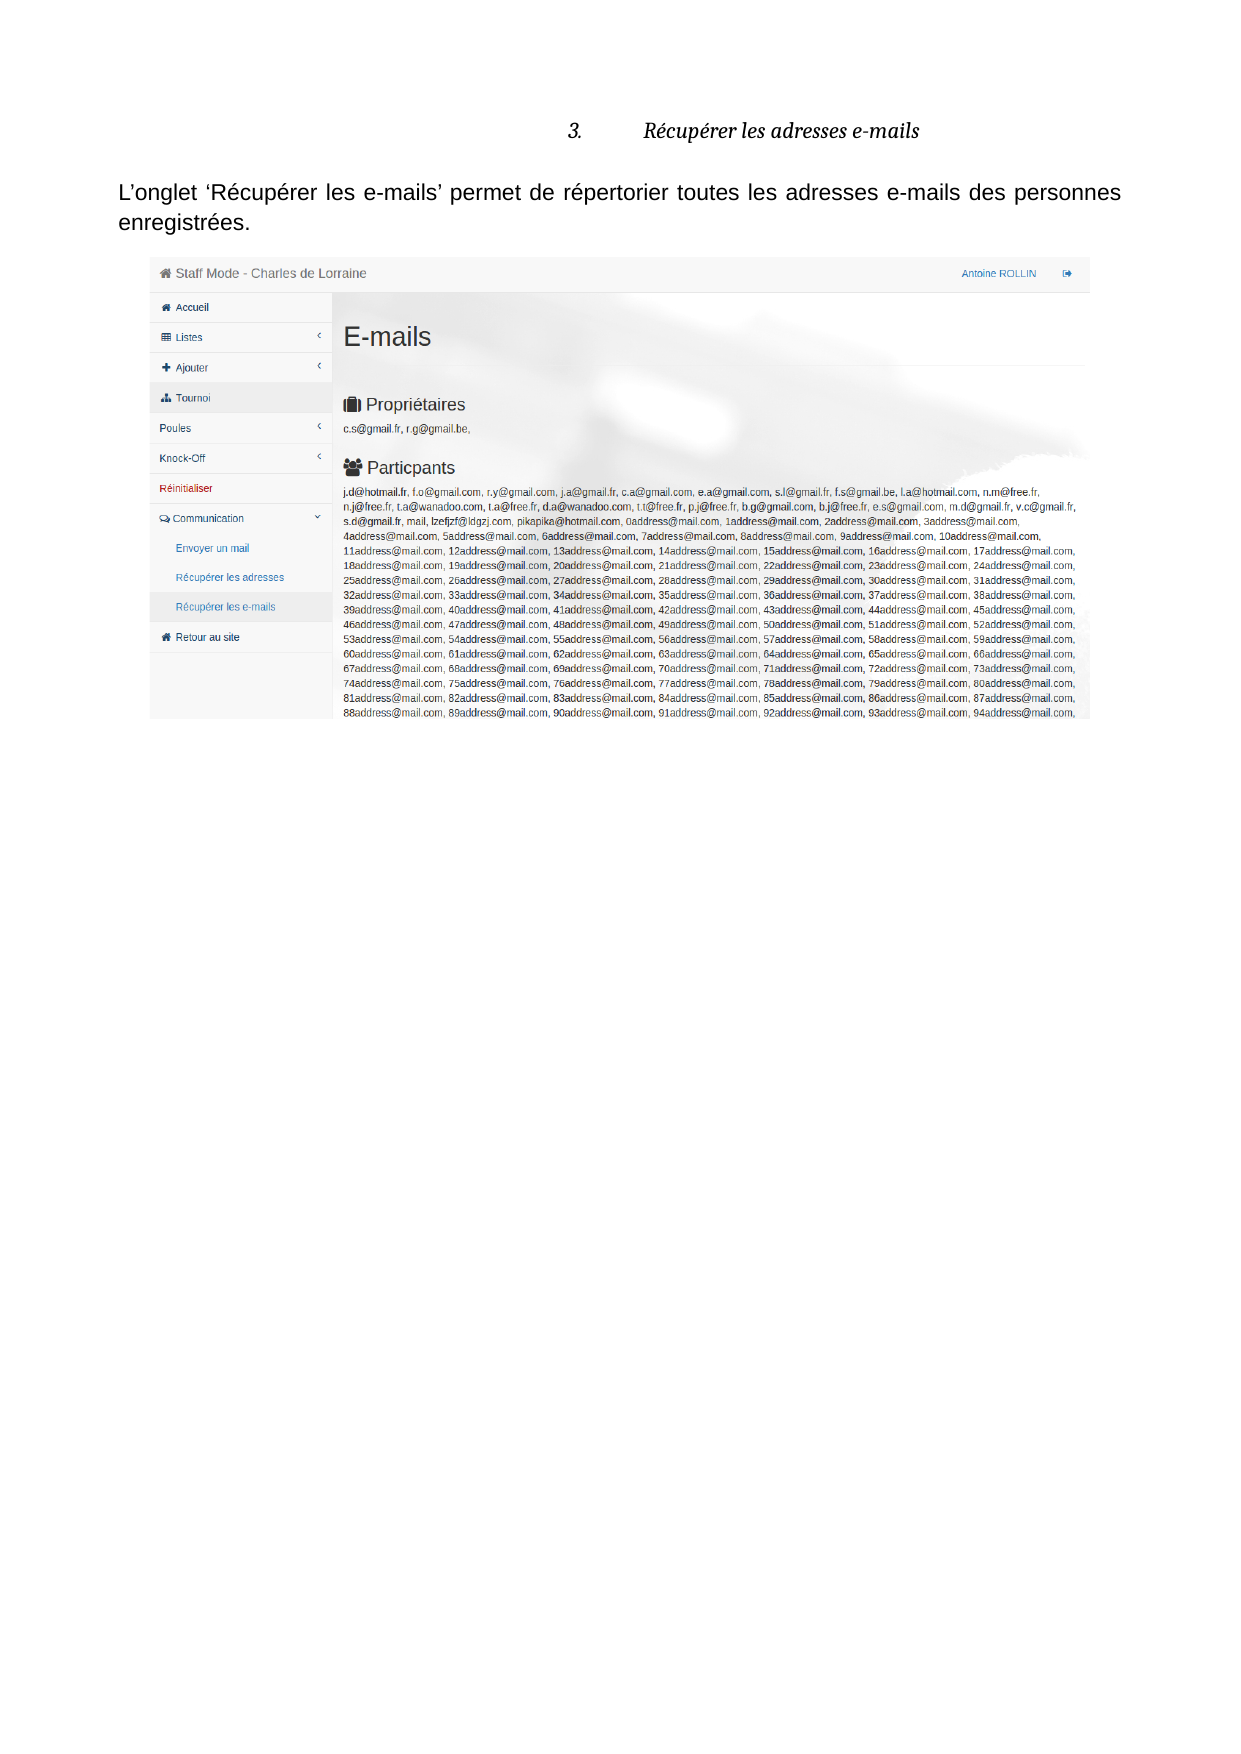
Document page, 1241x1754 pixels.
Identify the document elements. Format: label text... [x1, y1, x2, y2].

text L’onglet ‘Récupérer les e-mails’ permet de répertorier toutes les adresses e-mails des personnes enregistrées. [118, 178, 1122, 235]
picture [149, 257, 1090, 719]
subtitle Récupérer les adresses e-mails [381, 118, 1122, 144]
